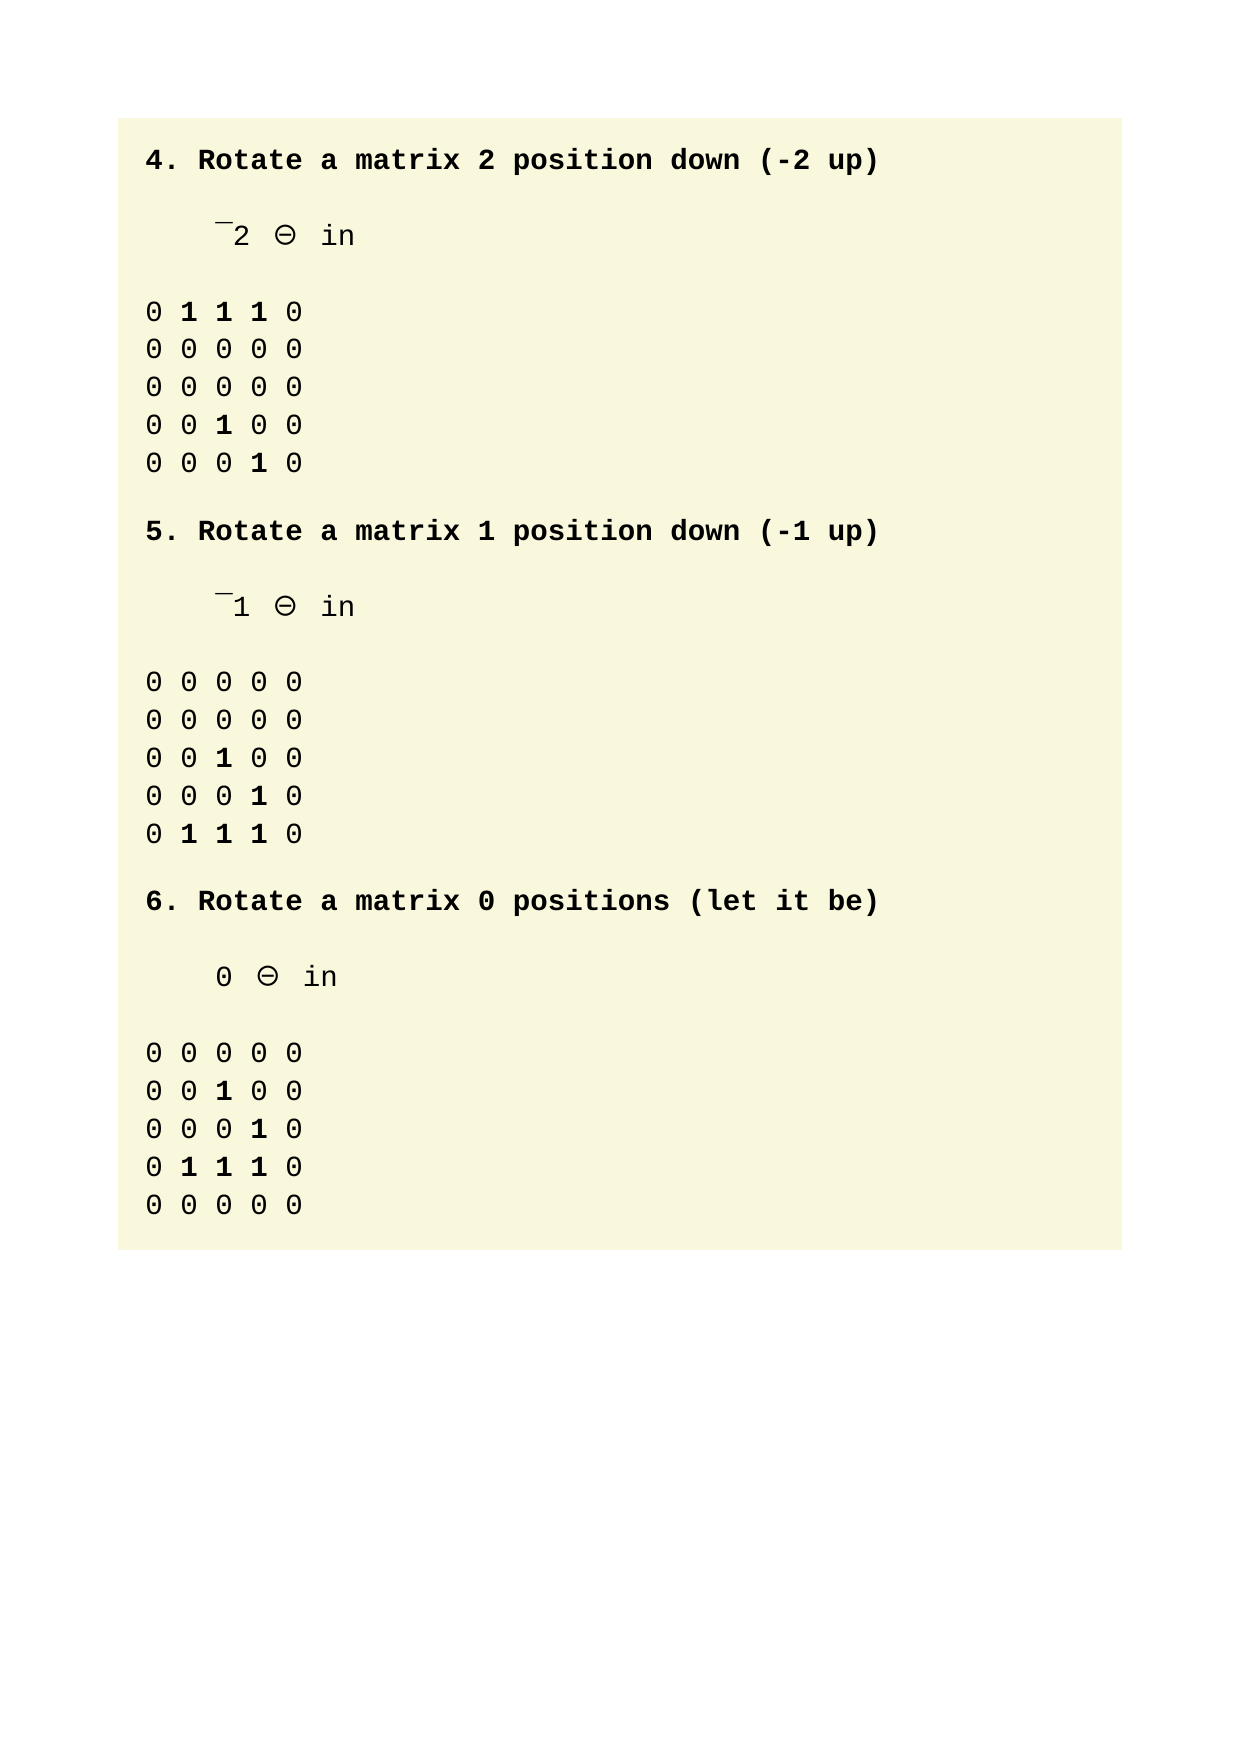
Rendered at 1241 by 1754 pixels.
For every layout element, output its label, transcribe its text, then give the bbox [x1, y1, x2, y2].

text 0 0 0 1 0 [118, 1087, 1122, 1125]
text 0 1 1 1 0 [118, 270, 1122, 308]
text 0 0 0 0 0 [118, 678, 1122, 716]
text 0 0 0 0 0 [118, 641, 1122, 678]
text 0 1 1 1 0 [118, 792, 1122, 852]
text 0 0 0 1 0 [118, 754, 1122, 792]
text 0 0 0 1 0 [118, 421, 1122, 481]
text ¯2 ⊖ in [118, 194, 1122, 232]
text ¯1 ⊖ in [118, 565, 1122, 603]
text 5. Rotate a matrix 1 position down (-1 up) [118, 489, 1122, 527]
text 0 0 1 0 0 [118, 1049, 1122, 1087]
text 0 0 1 0 0 [118, 383, 1122, 421]
text 4. Rotate a matrix 2 position down (-2 up) [118, 118, 1122, 156]
text 0 1 1 1 0 [118, 1125, 1122, 1163]
text 0 ⊖ in [118, 935, 1122, 973]
text 0 0 0 0 0 [118, 346, 1122, 383]
text 0 0 0 0 0 [118, 1163, 1122, 1250]
text 0 0 0 0 0 [118, 1011, 1122, 1049]
text 0 0 0 0 0 [118, 308, 1122, 346]
text 0 0 1 0 0 [118, 716, 1122, 754]
text 6. Rotate a matrix 0 positions (let it be) [118, 859, 1122, 897]
